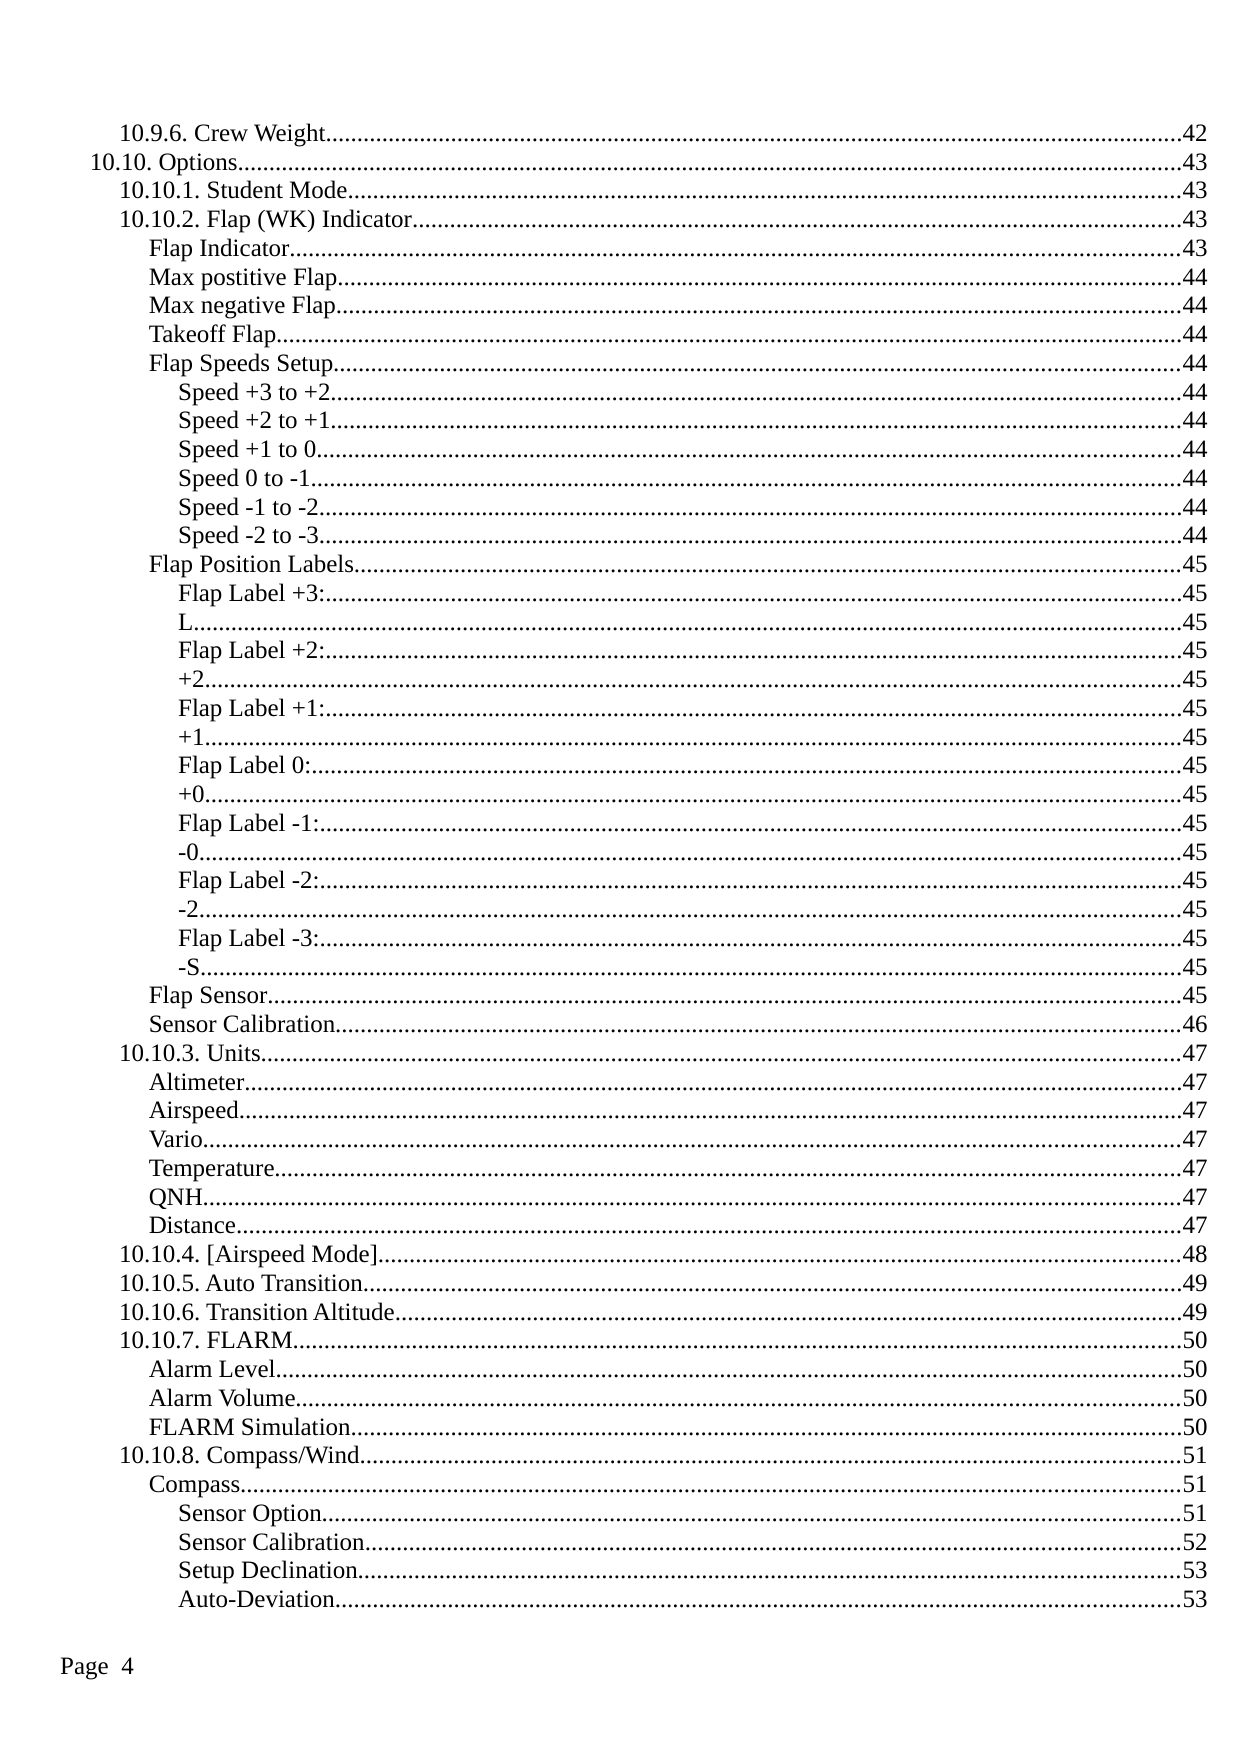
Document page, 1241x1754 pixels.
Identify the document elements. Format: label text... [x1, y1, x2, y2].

text 10.10.3. Units 47 [119, 1038, 1207, 1067]
text Sensor Calibration 46 [148, 1009, 1207, 1038]
text 10.10.1. Student Mode 43 [119, 176, 1207, 204]
text -0 45 [178, 837, 1207, 866]
text Sensor Calibration 52 [178, 1527, 1207, 1556]
text QNH 47 [148, 1182, 1207, 1211]
text 10.9.6. Crew Weight 42 [119, 118, 1207, 147]
text Flap Label +3: 45 [178, 578, 1207, 607]
text FLARM Simulation 50 [148, 1412, 1207, 1441]
text Vario 47 [148, 1124, 1207, 1153]
text Flap Label +1: 45 [178, 693, 1207, 722]
text Flap Label +2: 45 [178, 636, 1207, 664]
text Flap Indicator 43 [148, 233, 1207, 262]
text -S 45 [178, 952, 1207, 981]
text Flap Speeds Setup 44 [148, 348, 1207, 377]
text Speed 0 to -1 44 [178, 463, 1207, 492]
text Speed +3 to +2 44 [178, 377, 1207, 406]
text Alarm Level 50 [148, 1354, 1207, 1383]
text Flap Label -2: 45 [178, 866, 1207, 894]
text 10.10.7. FLARM 50 [119, 1326, 1207, 1354]
text -2 45 [178, 894, 1207, 923]
text Speed +1 to 0 44 [178, 434, 1207, 463]
text 10.10. Options 43 [89, 147, 1207, 176]
text Takeoff Flap 44 [148, 319, 1207, 348]
text Flap Position Labels 45 [148, 549, 1207, 578]
text Distance 47 [148, 1211, 1207, 1239]
text Flap Sensor 45 [148, 981, 1207, 1009]
text Alarm Volume 50 [148, 1383, 1207, 1412]
text Speed -1 to -2 44 [178, 492, 1207, 521]
text Altimeter 47 [148, 1067, 1207, 1096]
text 10.10.4. [Airspeed Mode] 48 [119, 1239, 1207, 1268]
text +0 45 [178, 779, 1207, 808]
text L 45 [178, 607, 1207, 636]
text 10.10.6. Transition Altitude 49 [119, 1297, 1207, 1326]
text 10.10.8. Compass/Wind 51 [119, 1441, 1207, 1469]
text Auto-Deviation 53 [178, 1584, 1207, 1613]
text Airspeed 47 [148, 1096, 1207, 1124]
text Flap Label 0: 45 [178, 751, 1207, 779]
text Speed +2 to +1 44 [178, 406, 1207, 434]
text Flap Label -3: 45 [178, 923, 1207, 952]
text +2 45 [178, 664, 1207, 693]
text Max negative Flap 44 [148, 291, 1207, 319]
text Compass 51 [148, 1469, 1207, 1498]
text Sensor Option 51 [178, 1498, 1207, 1527]
text Temperature 47 [148, 1153, 1207, 1182]
text +1 45 [178, 722, 1207, 751]
text Max postitive Flap 44 [148, 262, 1207, 291]
text Setup Declination 53 [178, 1556, 1207, 1584]
text Flap Label -1: 45 [178, 808, 1207, 837]
text 10.10.2. Flap (WK) Indicator 43 [119, 204, 1207, 233]
text Speed -2 to -3 44 [178, 521, 1207, 549]
text 10.10.5. Auto Transition 49 [119, 1268, 1207, 1297]
